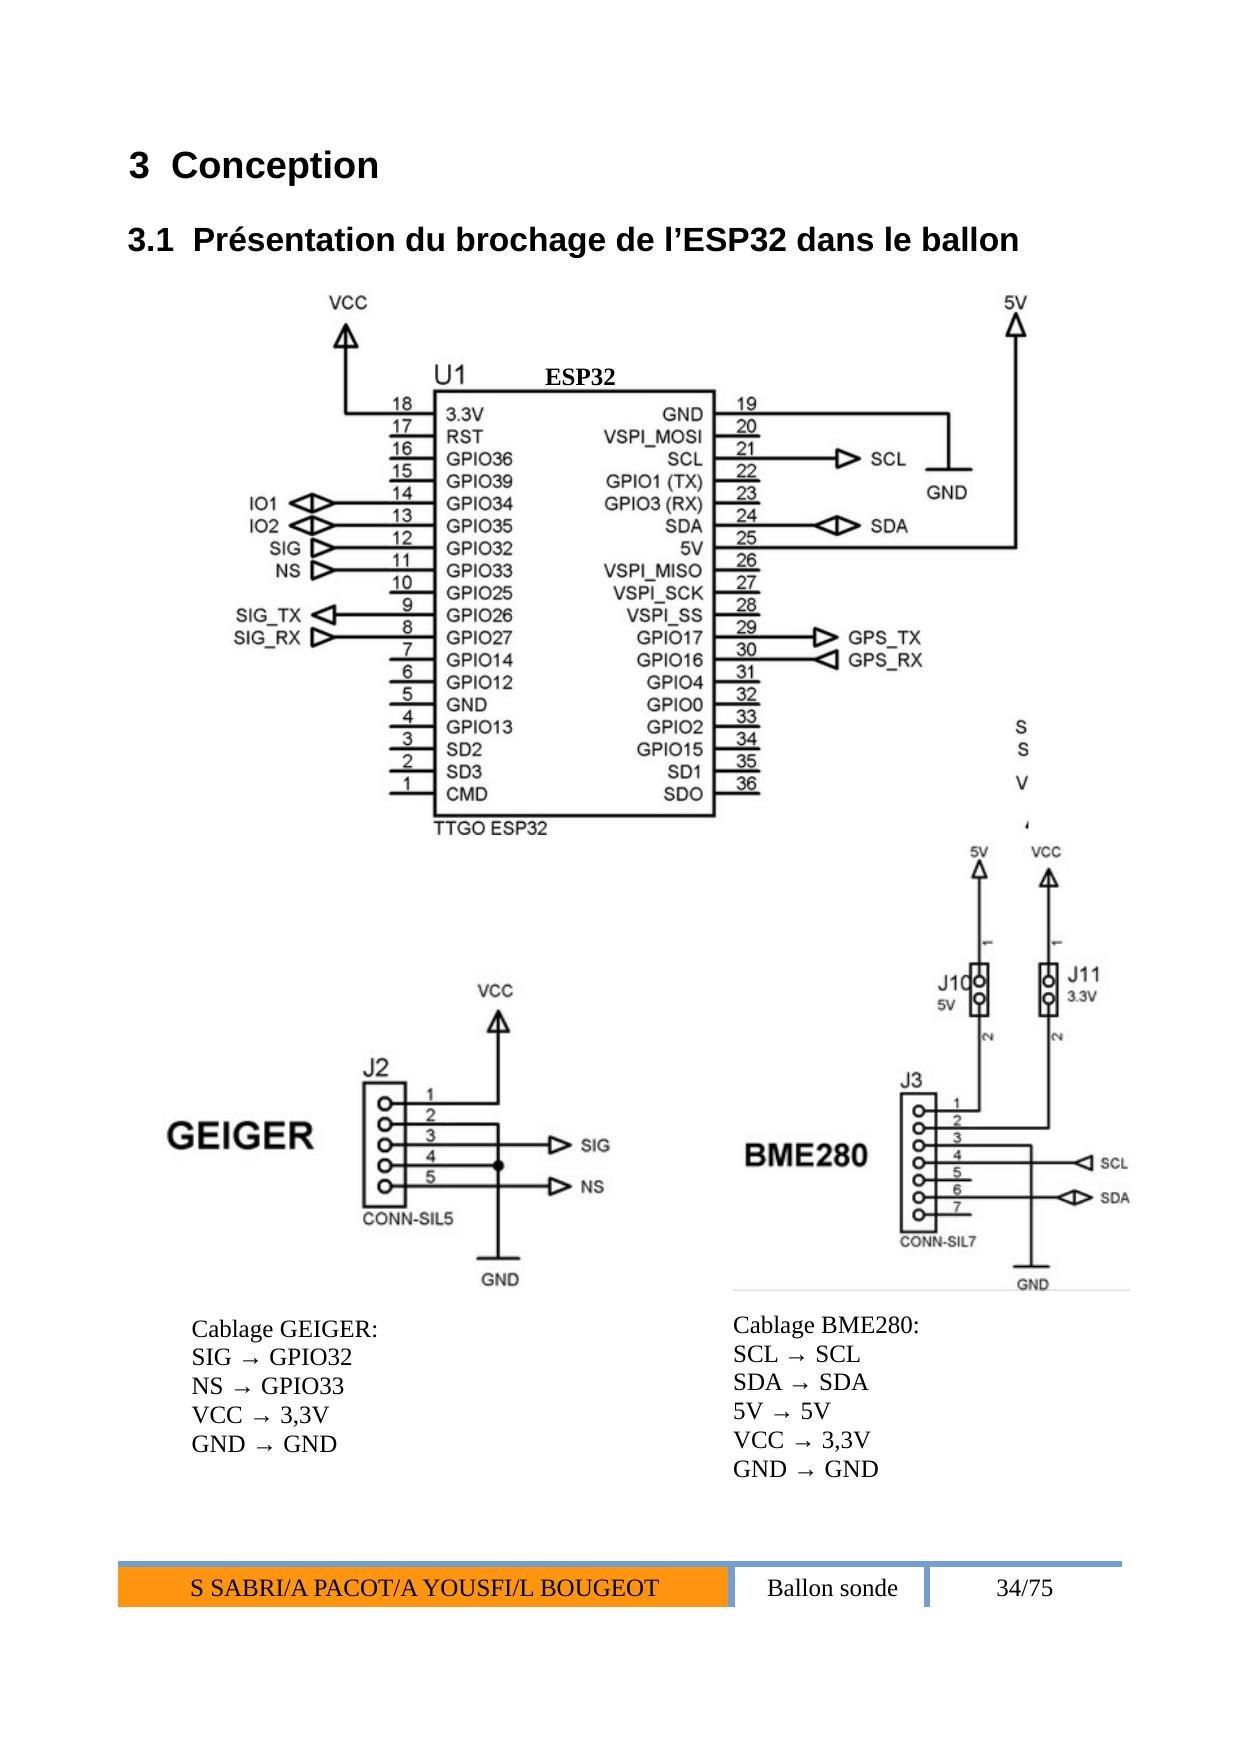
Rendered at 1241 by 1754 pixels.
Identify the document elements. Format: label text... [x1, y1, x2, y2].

picture [732, 844, 1131, 1291]
picture [196, 272, 1029, 835]
subtitle Conception [118, 143, 1122, 187]
picture [161, 974, 629, 1292]
subtitle Présentation du brochage de l’ESP32 dans le ballon [118, 220, 1122, 259]
